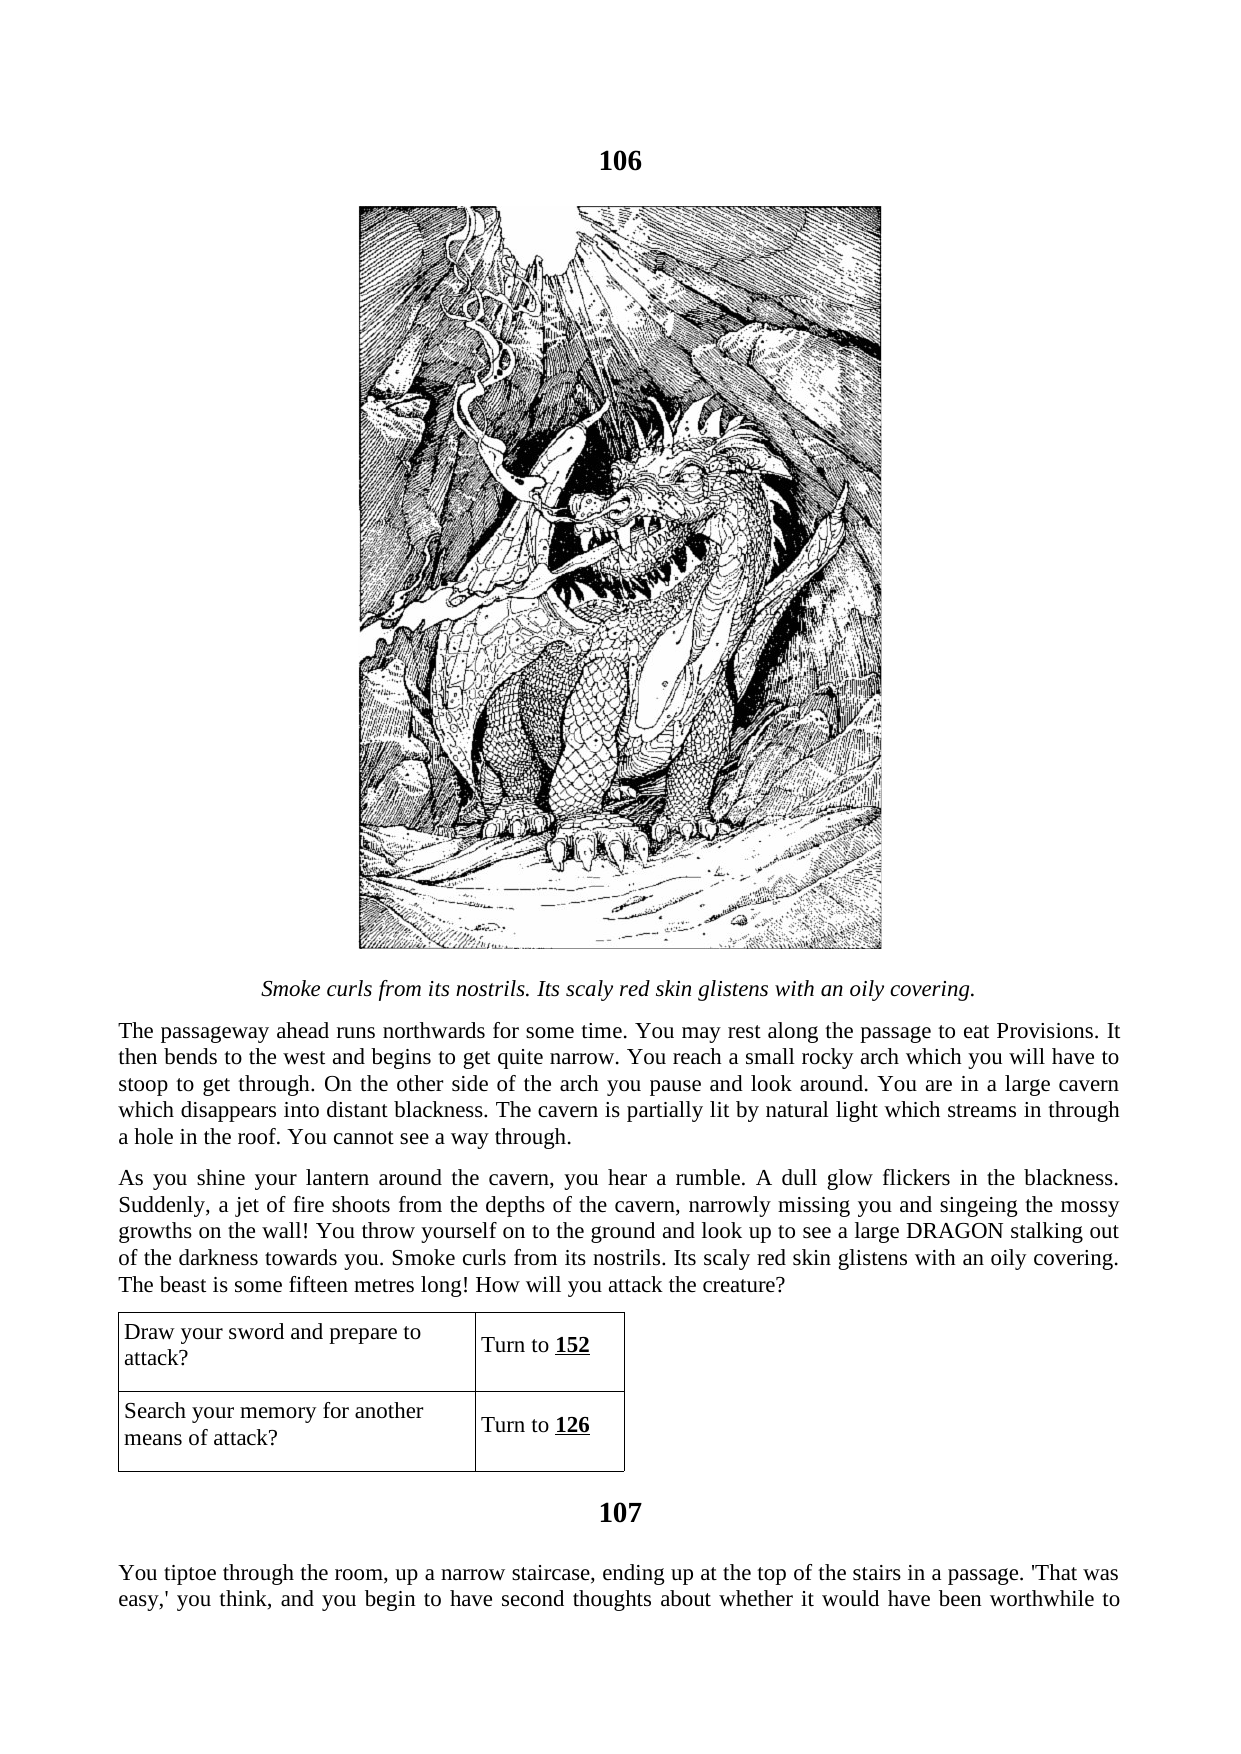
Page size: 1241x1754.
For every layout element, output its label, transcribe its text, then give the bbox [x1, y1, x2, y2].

text The passageway ahead runs northwards for some time. You may rest along the passage to eat Provisions. It then bends to the west and begins to get quite narrow. You reach a small rocky arch which you will have to stoop to get through. On the other side of the arch you pause and look around. You are in a large cavern which disappears into distant blackness. The cavern is partially lit by natural light which streams in through a hole in the roof. You cannot see a way through. [118, 1017, 1122, 1149]
subtitle 107 [118, 1496, 1122, 1529]
table_cell Search your memory for another means of attack? [119, 1392, 475, 1471]
subtitle 106 [118, 143, 1122, 176]
table_header Turn to 152 [476, 1313, 624, 1391]
table_header Draw your sword and prepare to attack? [119, 1313, 475, 1391]
text As you shine your lantern around the cavern, you hear a rumble. A dull glow flickers in the blackness. Suddenly, a jet of fire shoots from the depths of the cavern, narrowly missing you and singeing the mossy growths on the wall! You throw yourself on to the ground and look up to see a large DRAGON stalking out of the darkness towards you. Smoke curls from its nostrils. Its scaly red skin glistens with an oily covering. The beast is some fifteen metres long! How will you attack the creature? [118, 1164, 1122, 1297]
text Smoke curls from its nostrils. Its scaly red skin glistens with an oily covering. [118, 206, 1122, 1002]
table_cell Turn to 126 [476, 1392, 624, 1471]
picture [358, 206, 882, 949]
text You tiptoe through the room, up a narrow staircase, ending up at the top of the stairs in a passage. 'That was easy,' you think, and you begin to have second thoughts about whether it would have been worthwhile to [118, 1559, 1122, 1612]
